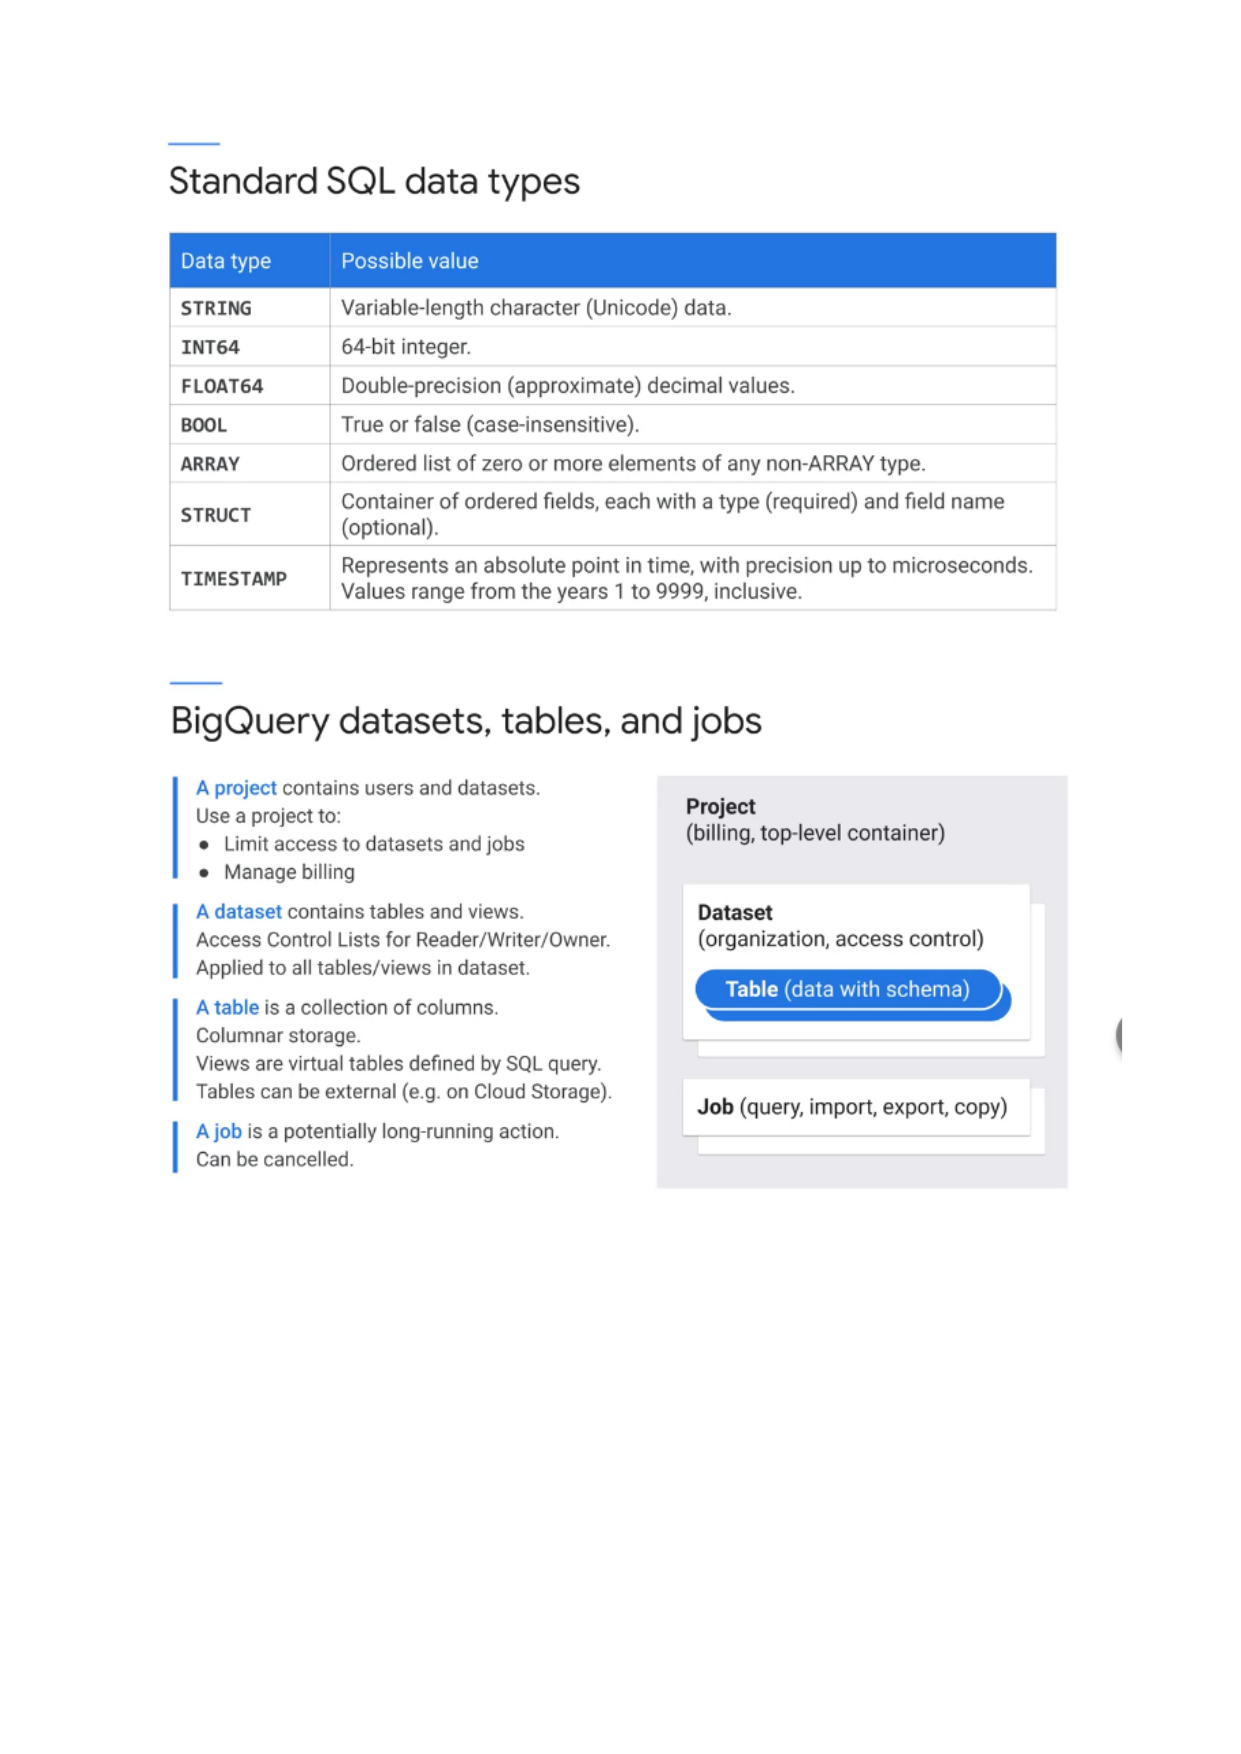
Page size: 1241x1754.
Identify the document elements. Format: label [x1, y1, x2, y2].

picture [118, 118, 1123, 633]
picture [118, 661, 1123, 1211]
